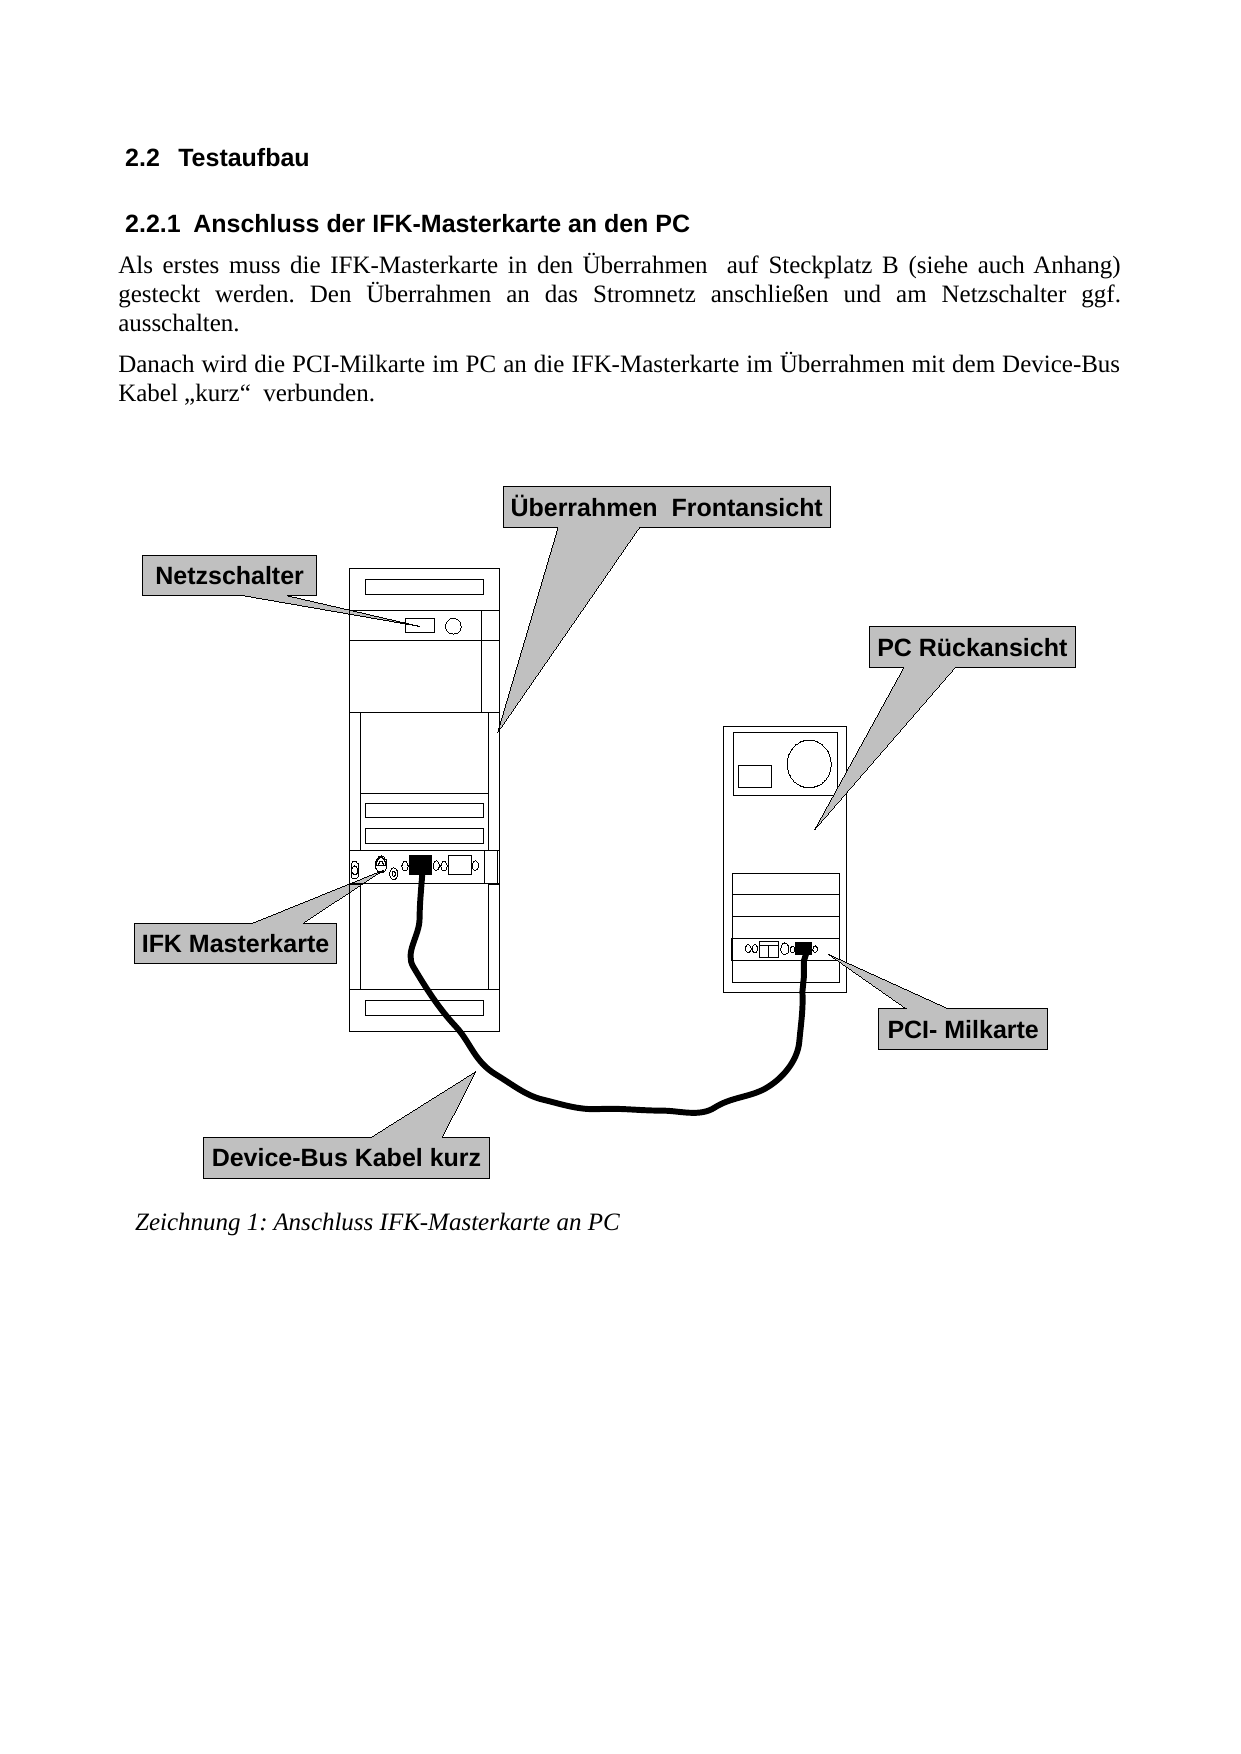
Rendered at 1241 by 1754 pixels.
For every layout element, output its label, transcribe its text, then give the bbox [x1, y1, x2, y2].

text Danach wird die PCI-Milkarte im PC an die IFK-Masterkarte im Überrahmen mit dem Device-Bus Kabel „kurz“ verbunden. [118, 349, 1122, 407]
text Zeichnung 1: Anschluss IFK-Masterkarte an PC [361, 713, 488, 793]
text Zeichnung 1: Anschluss IFK-Masterkarte an PC [350, 851, 484, 883]
text Zeichnung 1: Anschluss IFK-Masterkarte an PC [482, 641, 499, 712]
text Zeichnung 1: Anschluss IFK-Masterkarte an PC [350, 611, 481, 640]
text Zeichnung 1: Anschluss IFK-Masterkarte an PC [350, 990, 454, 1031]
text Zeichnung 1: Anschluss IFK-Masterkarte an PC [734, 733, 837, 795]
text Zeichnung 1: Anschluss IFK-Masterkarte an PC [361, 794, 488, 850]
text Zeichnung 1: Anschluss IFK-Masterkarte an PC [350, 713, 360, 850]
text Zeichnung 1: Anschluss IFK-Masterkarte an PC [489, 885, 499, 989]
text Zeichnung 1: Anschluss IFK-Masterkarte an PC [432, 990, 499, 1031]
text Zeichnung 1: Anschluss IFK-Masterkarte an PC [724, 727, 846, 992]
text Zeichnung 1: Anschluss IFK-Masterkarte an PC [733, 895, 839, 916]
text Zeichnung 1: Anschluss IFK-Masterkarte an PC [350, 887, 360, 989]
text Zeichnung 1: Anschluss IFK-Masterkarte an PC [733, 939, 839, 960]
text Zeichnung 1: Anschluss IFK-Masterkarte an PC [465, 487, 1076, 1109]
text Zeichnung 1: Anschluss IFK-Masterkarte an PC [135, 487, 557, 923]
text Zeichnung 1: Anschluss IFK-Masterkarte an PC [414, 884, 488, 989]
text Zeichnung 1: Anschluss IFK-Masterkarte an PC [806, 963, 846, 992]
text Zeichnung 1: Anschluss IFK-Masterkarte an PC [135, 668, 1076, 1236]
text Zeichnung 1: Anschluss IFK-Masterkarte an PC [733, 961, 800, 982]
text Zeichnung 1: Anschluss IFK-Masterkarte an PC [350, 641, 481, 712]
subtitle Anschluss der IFK-Masterkarte an den PC [118, 209, 1122, 238]
text Zeichnung 1: Anschluss IFK-Masterkarte an PC [350, 569, 499, 610]
text Zeichnung 1: Anschluss IFK-Masterkarte an PC [361, 884, 422, 989]
text Zeichnung 1: Anschluss IFK-Masterkarte an PC [733, 874, 839, 894]
text Als erstes muss die IFK-Masterkarte in den Überrahmen auf Steckplatz B (siehe auch Anhang) gesteckt werden. Den Überrahmen an das Stromnetz anschließen und am Netzschalter ggf. ausschalten. [118, 251, 1122, 337]
text Zeichnung 1: Anschluss IFK-Masterkarte an PC [733, 917, 839, 938]
subtitle Testaufbau [118, 143, 1122, 172]
text Zeichnung 1: Anschluss IFK-Masterkarte an PC [489, 713, 499, 850]
text Zeichnung 1: Anschluss IFK-Masterkarte an PC [366, 1001, 441, 1015]
